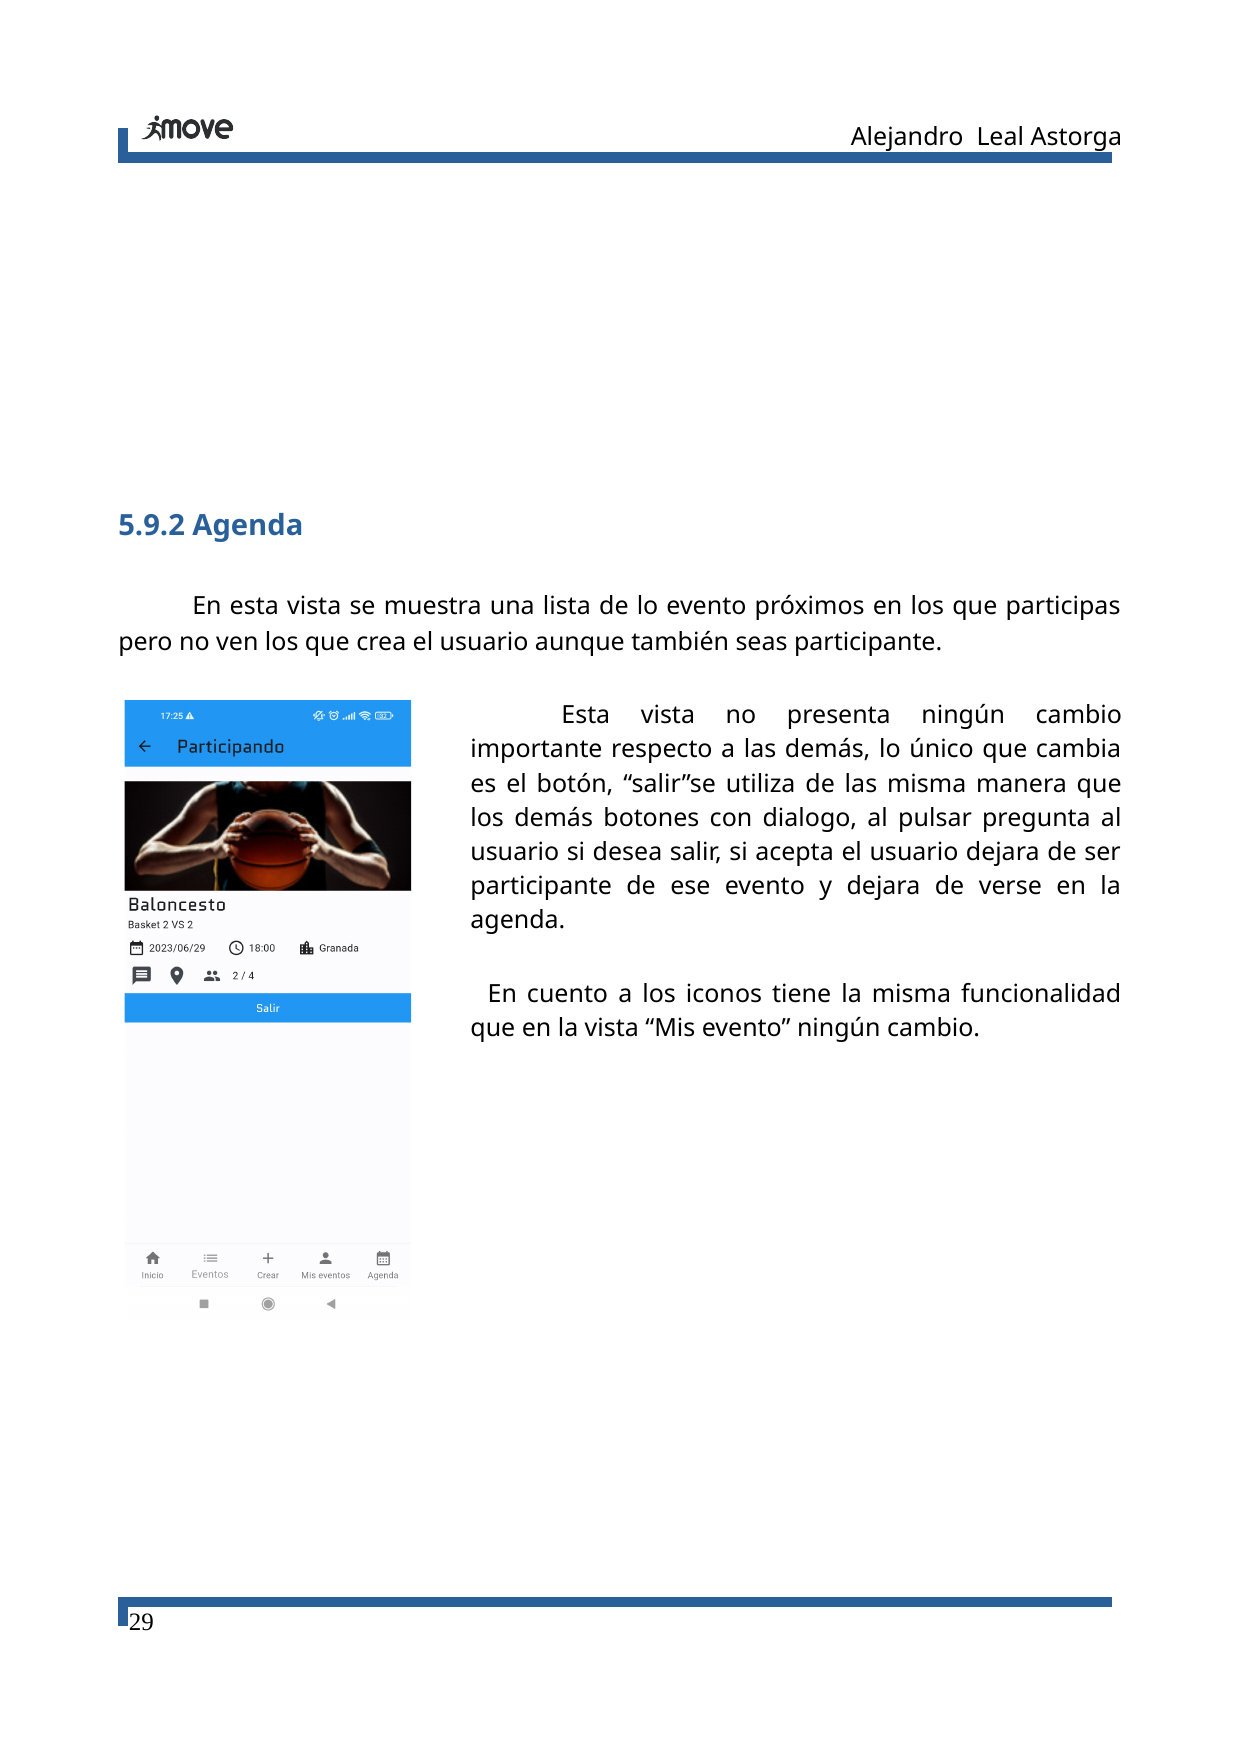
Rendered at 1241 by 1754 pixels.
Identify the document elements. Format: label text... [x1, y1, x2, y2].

text 5.9.2 Agenda [118, 504, 1122, 544]
text En cuento a los iconos tiene la misma funcionalidad que en la vista “Mis evento” ningún cambio. [412, 975, 1122, 1043]
text En esta vista se muestra una lista de lo evento próximos en los que participas pero no ven los que crea el usuario aunque también seas participante. [118, 584, 1122, 657]
picture [124, 700, 412, 1321]
text Esta vista no presenta ningún cambio importante respecto a las demás, lo único que cambia es el botón, “salir”se utiliza de las misma manera que los demás botones con dialogo, al pulsar pregunta al usuario si desea salir, si acepta el usuario dejara de ser participante de ese evento y dejara de verse en la agenda. [118, 697, 1122, 936]
picture [140, 113, 234, 141]
